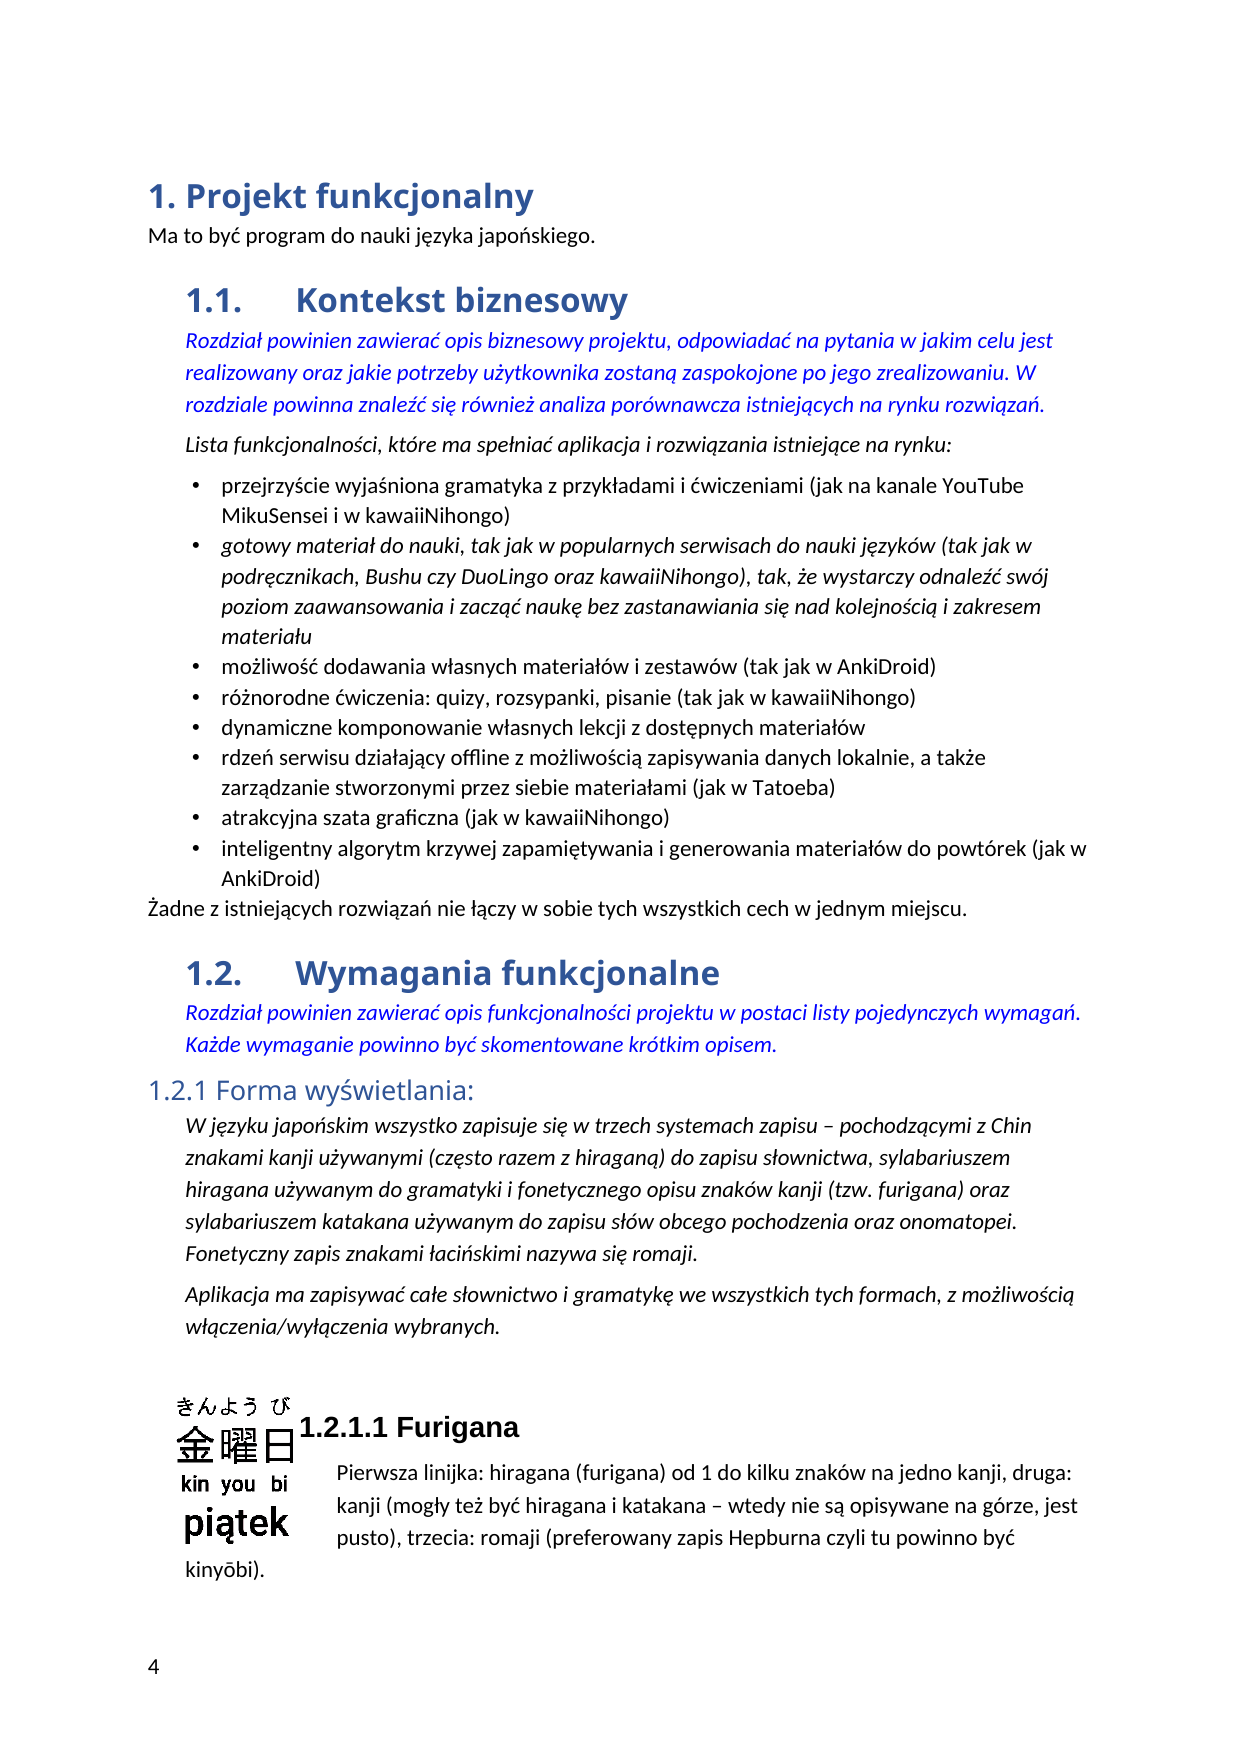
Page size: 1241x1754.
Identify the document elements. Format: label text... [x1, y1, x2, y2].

text Rozdział powinien zawierać opis funkcjonalności projektu w postaci listy pojedynczych wymagań. Każde wymaganie powinno być skomentowane krótkim opisem. [185, 998, 1093, 1058]
list dynamiczne komponowanie własnych lekcji z dostępnych materiałów [192, 713, 1093, 741]
list gotowy materiał do nauki, tak jak w popularnych serwisach do nauki języków (tak jak w podręcznikach, Bushu czy DuoLingo oraz kawaiiNihongo), tak, że wystarczy odnaleźć swój poziom zaawansowania i zacząć naukę bez zastanawiania się nad kolejnością i zakresem materiału [192, 532, 1093, 650]
list rdzeń serwisu działający offline z możliwością zapisywania danych lokalnie, a także zarządzanie stworzonymi przez siebie materiałami (jak w Tatoeba) [192, 743, 1093, 801]
subtitle Kontekst biznesowy [185, 277, 1093, 322]
subtitle Wymagania funkcjonalne [185, 949, 1093, 995]
list możliwość dodawania własnych materiałów i zestawów (tak jak w AnkiDroid) [192, 652, 1093, 680]
text Pierwsza linijka: hiragana (furigana) od 1 do kilku znaków na jedno kanji, druga: kanji (mogły też być hiragana i katakana – wtedy nie są opisywane na górze, jest pusto), trzecia: romaji (preferowany zapis Hepburna czyli tu powinno być kinyōbi). [185, 1458, 1093, 1583]
list różnorodne ćwiczenia: quizy, rozsypanki, pisanie (tak jak w kawaiiNihongo) [192, 683, 1093, 711]
text Lista funkcjonalności, które ma spełniać aplikacja i rozwiązania istniejące na rynku: [185, 431, 1093, 459]
subtitle 1.2.1.1 Furigana [299, 1410, 1093, 1443]
subtitle [148, 1410, 173, 1443]
picture [173, 1385, 299, 1553]
text Ma to być program do nauki języka japońskiego. [148, 222, 1093, 249]
subtitle Projekt funkcjonalny [148, 173, 1093, 218]
list przejrzyście wyjaśniona gramatyka z przykładami i ćwiczeniami (jak na kanale YouTube MikuSensei i w kawaiiNihongo) [192, 471, 1093, 529]
text Żadne z istniejących rozwiązań nie łączy w sobie tych wszystkich cech w jednym miejscu. [148, 894, 1093, 922]
text Rozdział powinien zawierać opis biznesowy projektu, odpowiadać na pytania w jakim celu jest realizowany oraz jakie potrzeby użytkownika zostaną zaspokojone po jego zrealizowaniu. W rozdziale powinna znaleźć się również analiza porównawcza istniejących na rynku rozwiązań. [185, 326, 1093, 418]
list inteligentny algorytm krzywej zapamiętywania i generowania materiałów do powtórek (jak w AnkiDroid) [192, 834, 1093, 892]
list atrakcyjna szata graficzna (jak w kawaiiNihongo) [192, 803, 1093, 831]
subtitle 1.2.1 Forma wyświetlania: [148, 1071, 1093, 1108]
text Aplikacja ma zapisywać całe słownictwo i gramatykę we wszystkich tych formach, z możliwością włączenia/wyłączenia wybranych. [185, 1280, 1093, 1340]
text W języku japońskim wszystko zapisuje się w trzech systemach zapisu – pochodzącymi z Chin znakami kanji używanymi (często razem z hiraganą) do zapisu słownictwa, sylabariuszem hiragana używanym do gramatyki i fonetycznego opisu znaków kanji (tzw. furigana) oraz sylabariuszem katakana używanym do zapisu słów obcego pochodzenia oraz onomatopei. Fonetyczny zapis znakami łacińskimi nazywa się romaji. [185, 1111, 1093, 1267]
